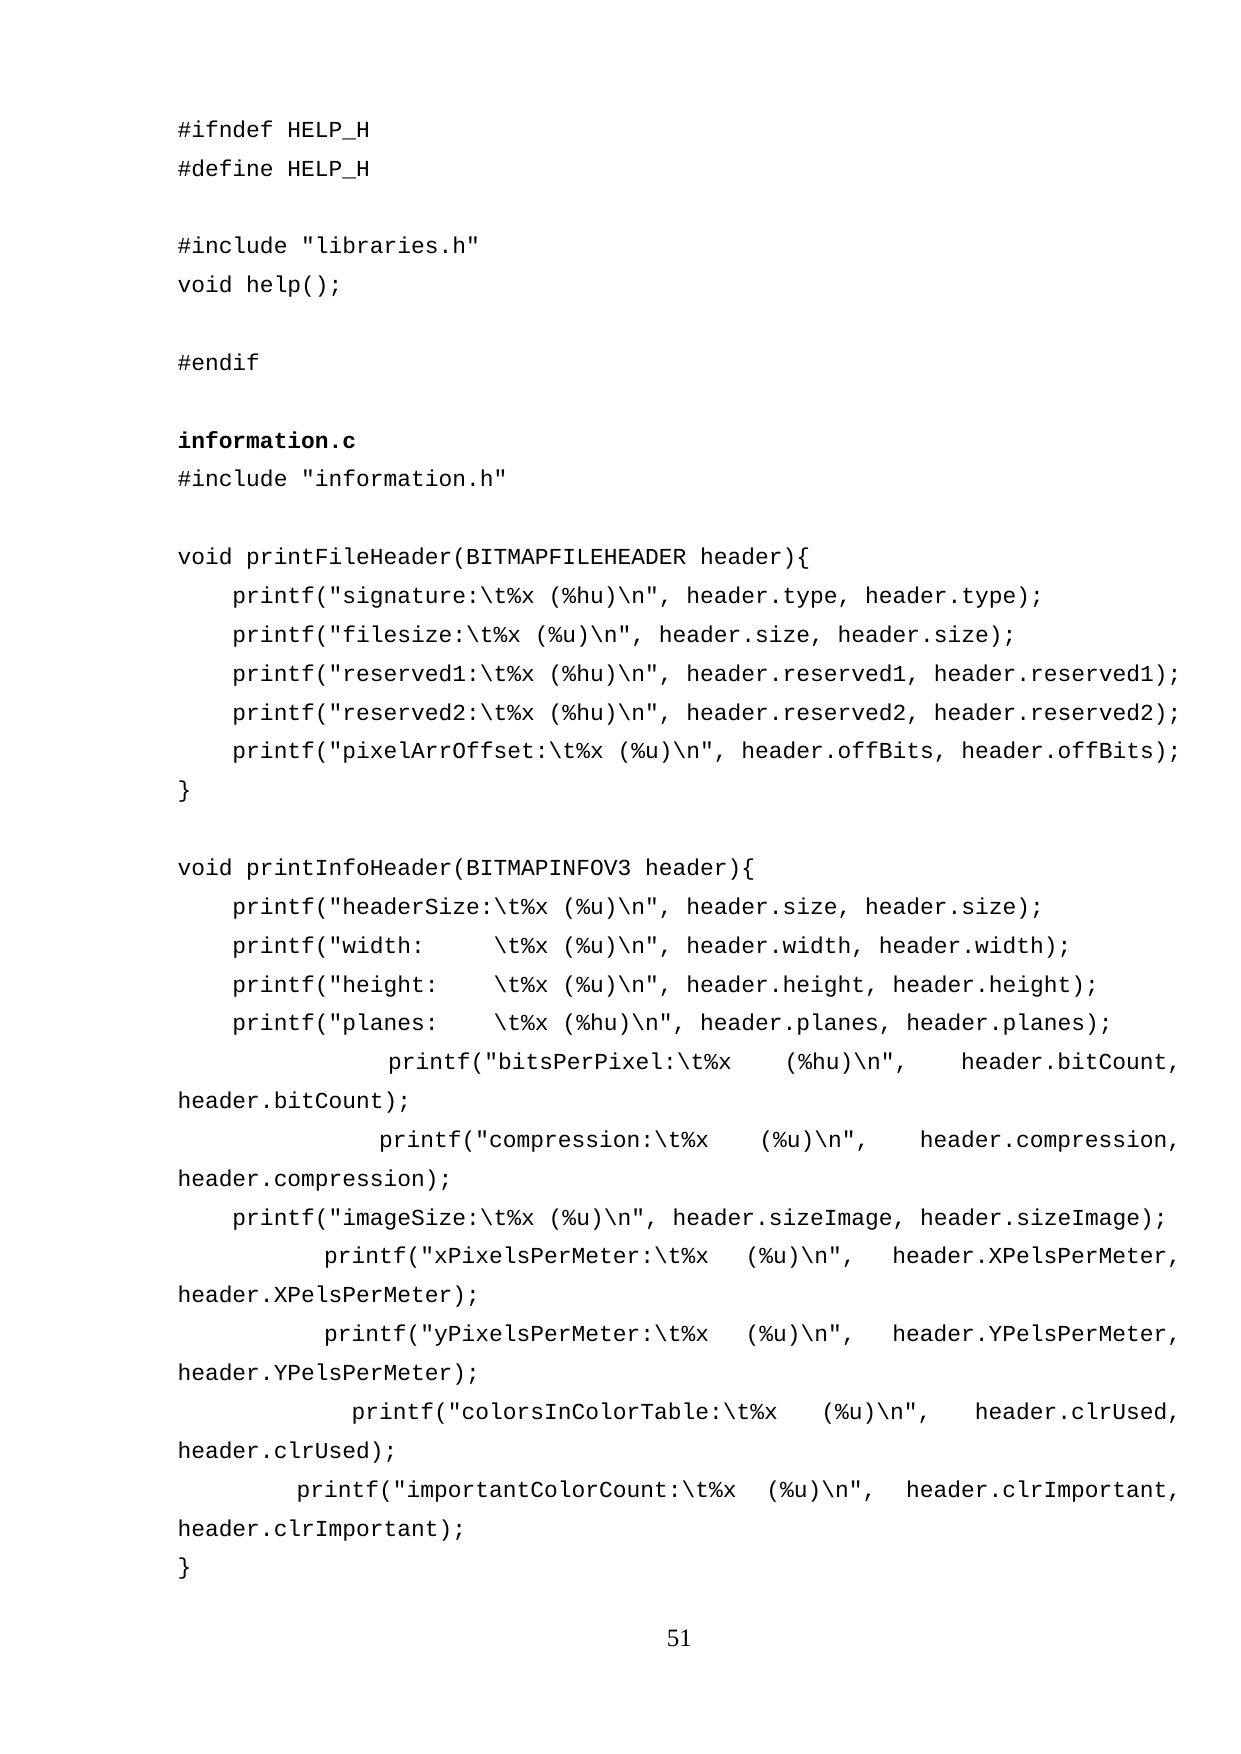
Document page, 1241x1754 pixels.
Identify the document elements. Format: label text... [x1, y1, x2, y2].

text printf("signature:\t%x (%hu)\n", header.type, header.type); [177, 584, 1181, 610]
text #ifndef HELP_H [177, 118, 1181, 144]
text printf("colorsInColorTable:\t%x (%u)\n", header.clrUsed, header.clrUsed); [177, 1400, 1181, 1465]
text printf("reserved1:\t%x (%hu)\n", header.reserved1, header.reserved1); [177, 662, 1181, 688]
text printf("height: \t%x (%u)\n", header.height, header.height); [177, 973, 1181, 999]
text information.c [177, 429, 1181, 455]
text printf("planes: \t%x (%hu)\n", header.planes, header.planes); [177, 1012, 1181, 1038]
text printf("pixelArrOffset:\t%x (%u)\n", header.offBits, header.offBits); [177, 740, 1181, 766]
text #include "information.h" [177, 468, 1181, 494]
text void help(); [177, 273, 1181, 299]
text printf("headerSize:\t%x (%u)\n", header.size, header.size); [177, 895, 1181, 921]
text #endif [177, 351, 1181, 377]
text printf("bitsPerPixel:\t%x (%hu)\n", header.bitCount, header.bitCount); [177, 1051, 1181, 1115]
text printf("filesize:\t%x (%u)\n", header.size, header.size); [177, 623, 1181, 649]
text #define HELP_H [177, 157, 1181, 183]
text printf("yPixelsPerMeter:\t%x (%u)\n", header.YPelsPerMeter, header.YPelsPerMeter); [177, 1323, 1181, 1387]
text printf("width: \t%x (%u)\n", header.width, header.width); [177, 934, 1181, 960]
text void printFileHeader(BITMAPFILEHEADER header){ [177, 546, 1181, 571]
text printf("imageSize:\t%x (%u)\n", header.sizeImage, header.sizeImage); [177, 1206, 1181, 1232]
text printf("compression:\t%x (%u)\n", header.compression, header.compression); [177, 1128, 1181, 1193]
text } [177, 1556, 1181, 1582]
text #include "libraries.h" [177, 235, 1181, 261]
text printf("importantColorCount:\t%x (%u)\n", header.clrImportant, header.clrImportant); [177, 1478, 1181, 1543]
text printf("xPixelsPerMeter:\t%x (%u)\n", header.XPelsPerMeter, header.XPelsPerMeter); [177, 1245, 1181, 1310]
text } [177, 779, 1181, 804]
text printf("reserved2:\t%x (%hu)\n", header.reserved2, header.reserved2); [177, 701, 1181, 727]
text void printInfoHeader(BITMAPINFOV3 header){ [177, 856, 1181, 882]
